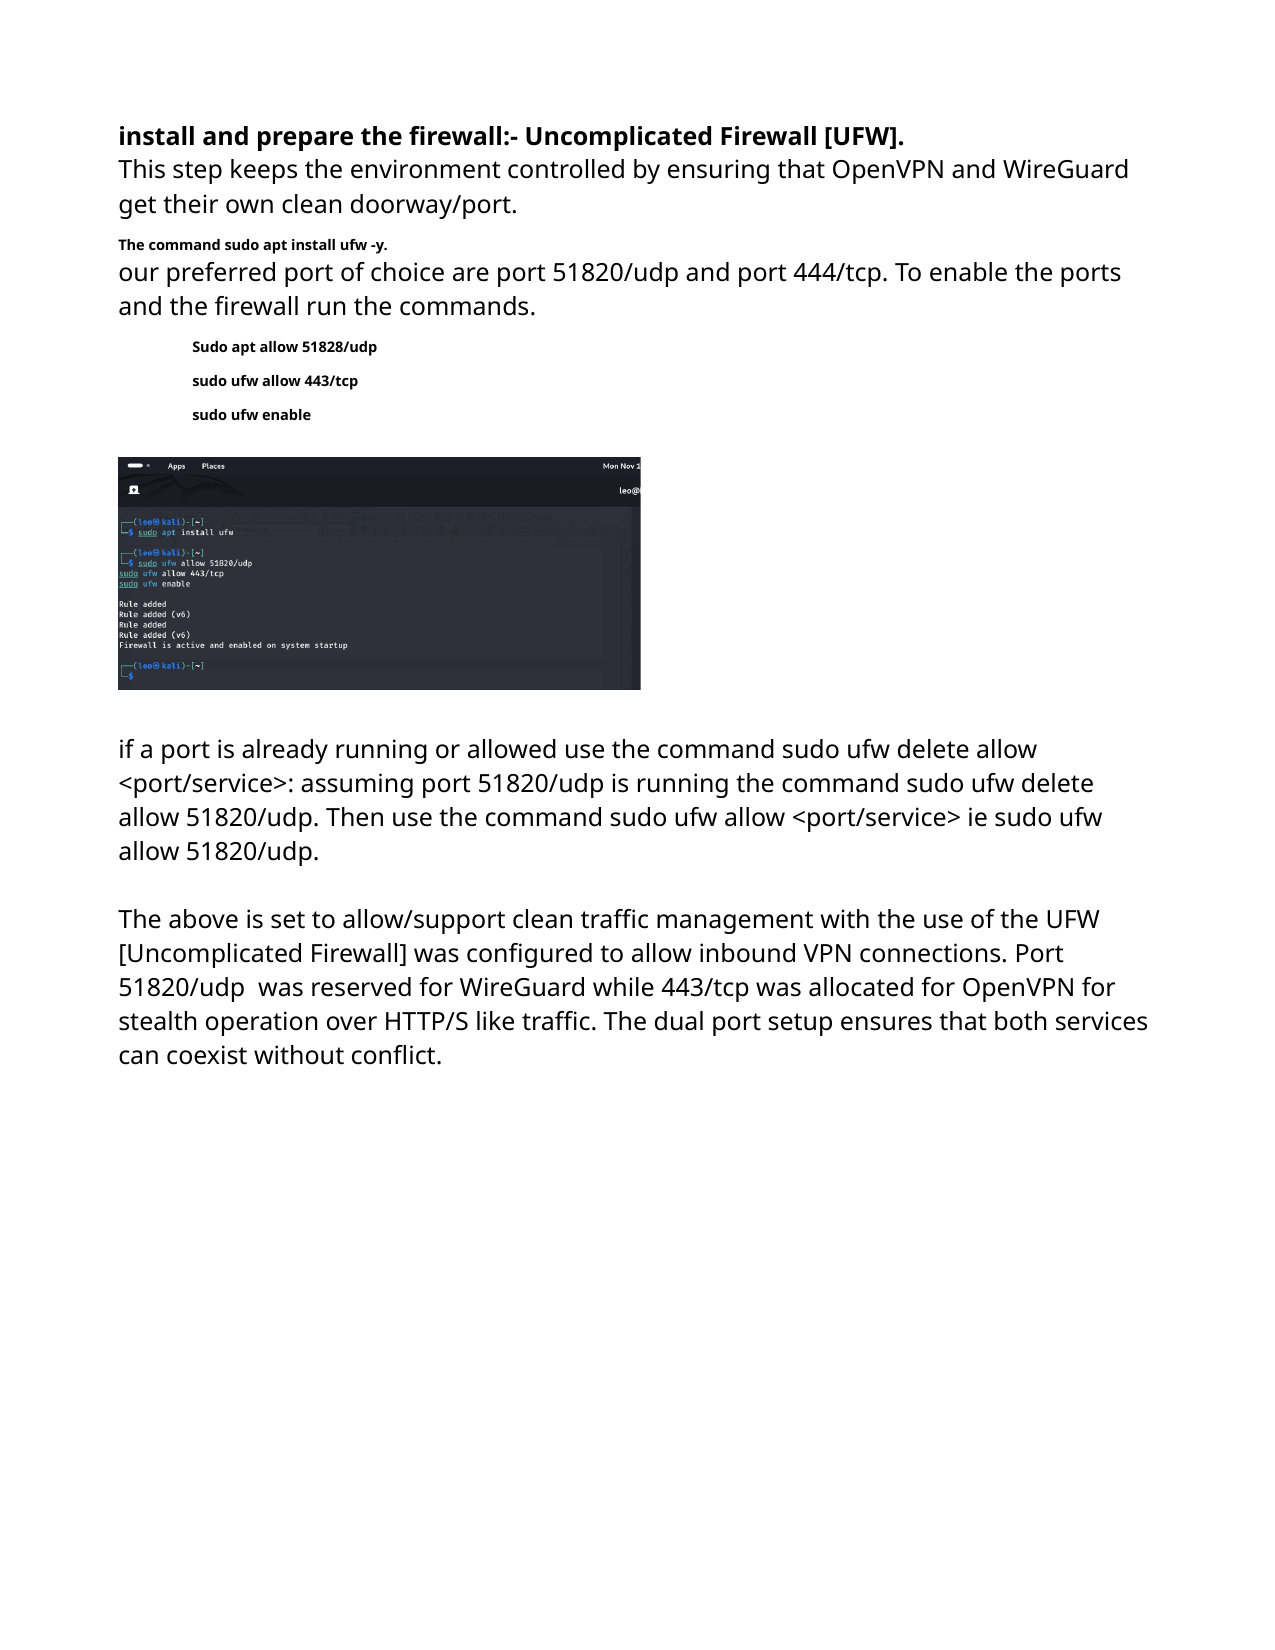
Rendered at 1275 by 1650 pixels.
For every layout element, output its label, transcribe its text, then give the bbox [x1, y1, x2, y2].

text sudo ufw enable [118, 391, 1157, 425]
text sudo ufw allow 443/tcp [118, 357, 1157, 391]
text The above is set to allow/support clean traffic management with the use of the UFW [Uncomplicated Firewall] was configured to allow inbound VPN connections. Port 51820/udp was reserved for WireGuard while 443/tcp was allocated for OpenVPN for stealth operation over HTTP/S like traffic. The dual port setup ensures that both services can coexist without conflict. [118, 902, 1157, 1072]
text if a port is already running or allowed use the command sudo ufw delete allow <port/service>: assuming port 51820/udp is running the command sudo ufw delete allow 51820/udp. Then use the command sudo ufw allow <port/service> ie sudo ufw allow 51820/udp. [118, 731, 1157, 867]
text install and prepare the firewall:- Uncomplicated Firewall [UFW]. [118, 118, 1157, 152]
text our preferred port of choice are port 51820/udp and port 444/tcp. To enable the ports and the firewall run the commands. [118, 254, 1157, 322]
text This step keeps the environment controlled by ensuring that OpenVPN and WireGuard get their own clean doorway/port. [118, 152, 1157, 220]
text Sudo apt allow 51828/udp [118, 322, 1157, 357]
text The command sudo apt install ufw -y. [118, 220, 1157, 254]
